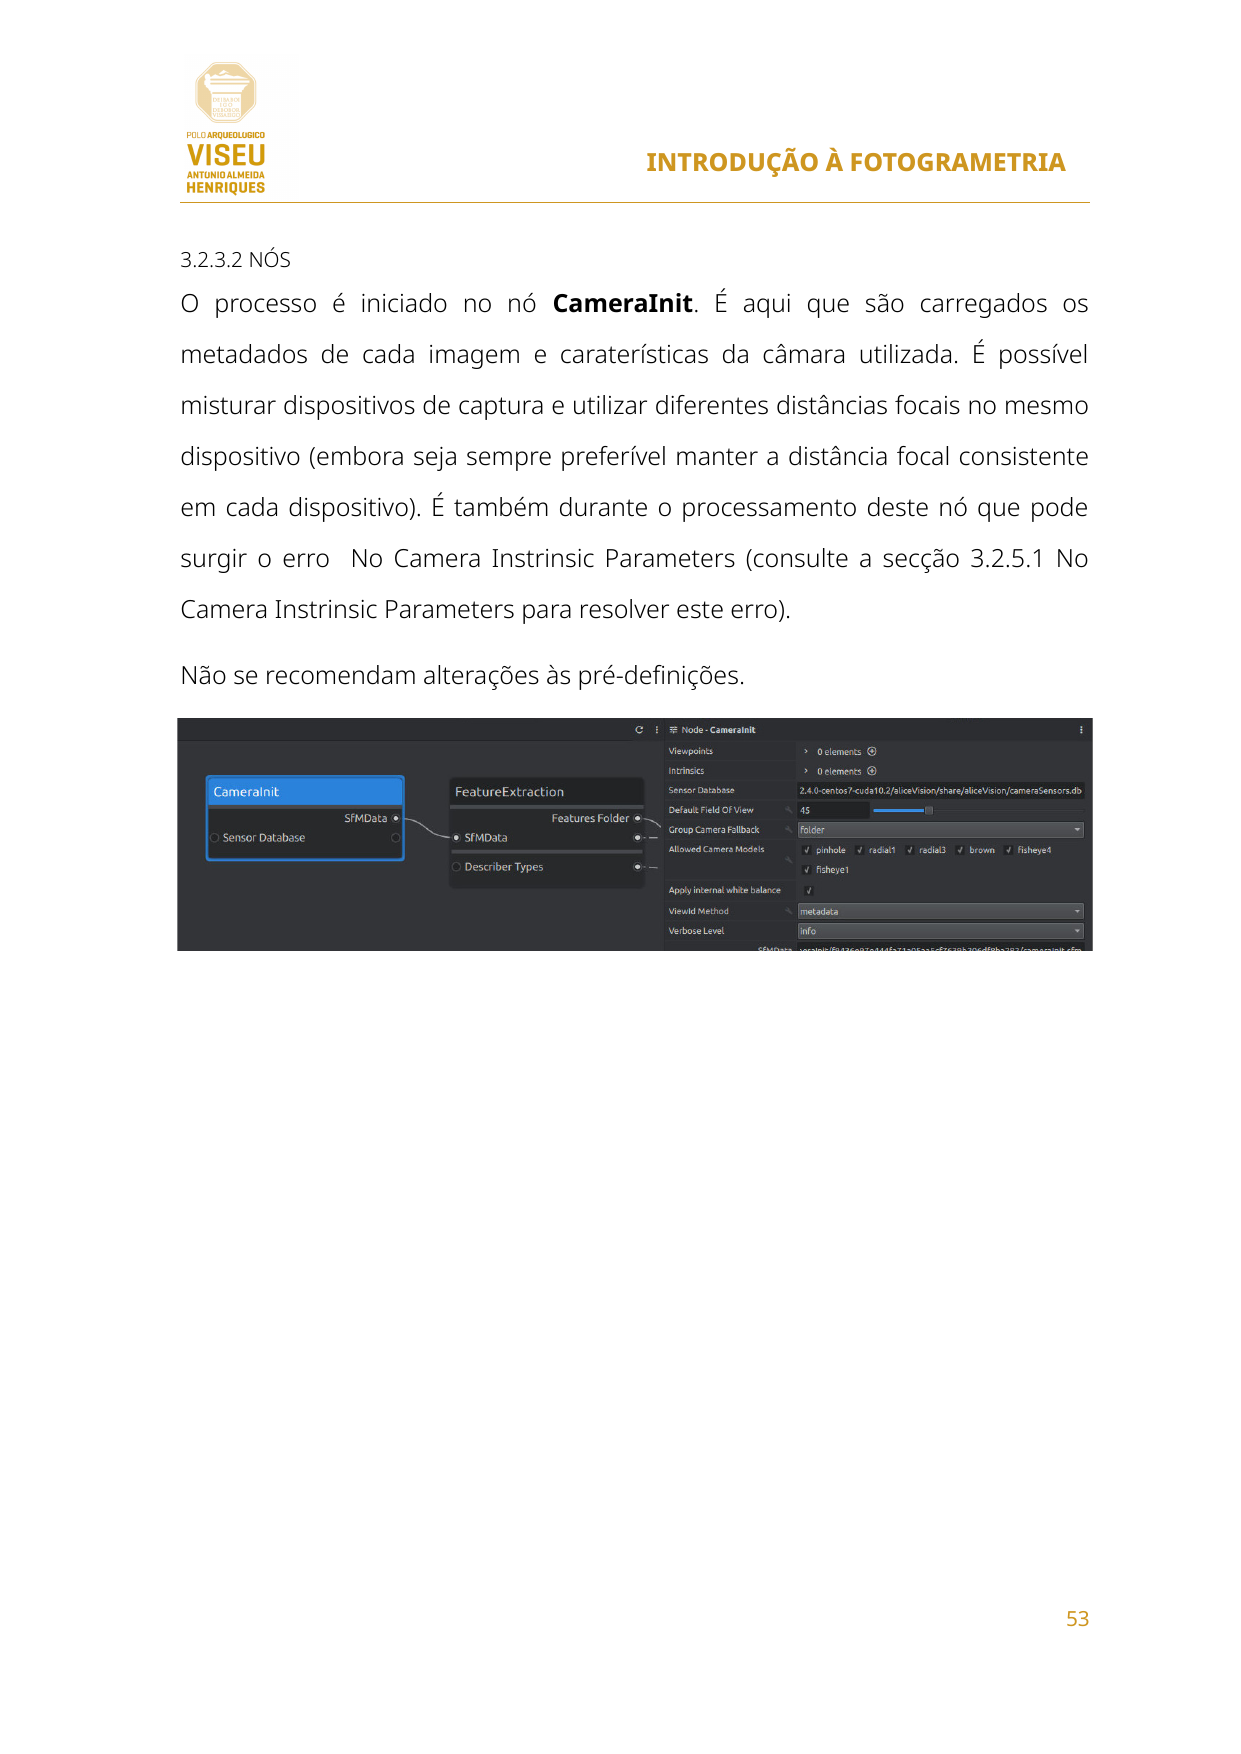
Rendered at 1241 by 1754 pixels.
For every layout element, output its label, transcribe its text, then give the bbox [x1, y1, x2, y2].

text Não se recomendam alterações às pré-definições. [180, 658, 1090, 692]
picture [184, 54, 300, 202]
subtitle 3.2.3.2 Nós [180, 245, 1090, 273]
text O processo é iniciado no nó CameraInit. É aqui que são carregados os metadados de cada imagem e caraterísticas da câmara utilizada. É possível misturar dispositivos de captura e utilizar diferentes distâncias focais no mesmo dispositivo (embora seja sempre preferível manter a distância focal consistente em cada dispositivo). É também durante o processamento deste nó que pode surgir o erro No Camera Instrinsic Parameters (consulte a secção 3.2.5.1 No Camera Instrinsic Parameters para resolver este erro). [180, 286, 1090, 626]
picture [177, 718, 1093, 951]
